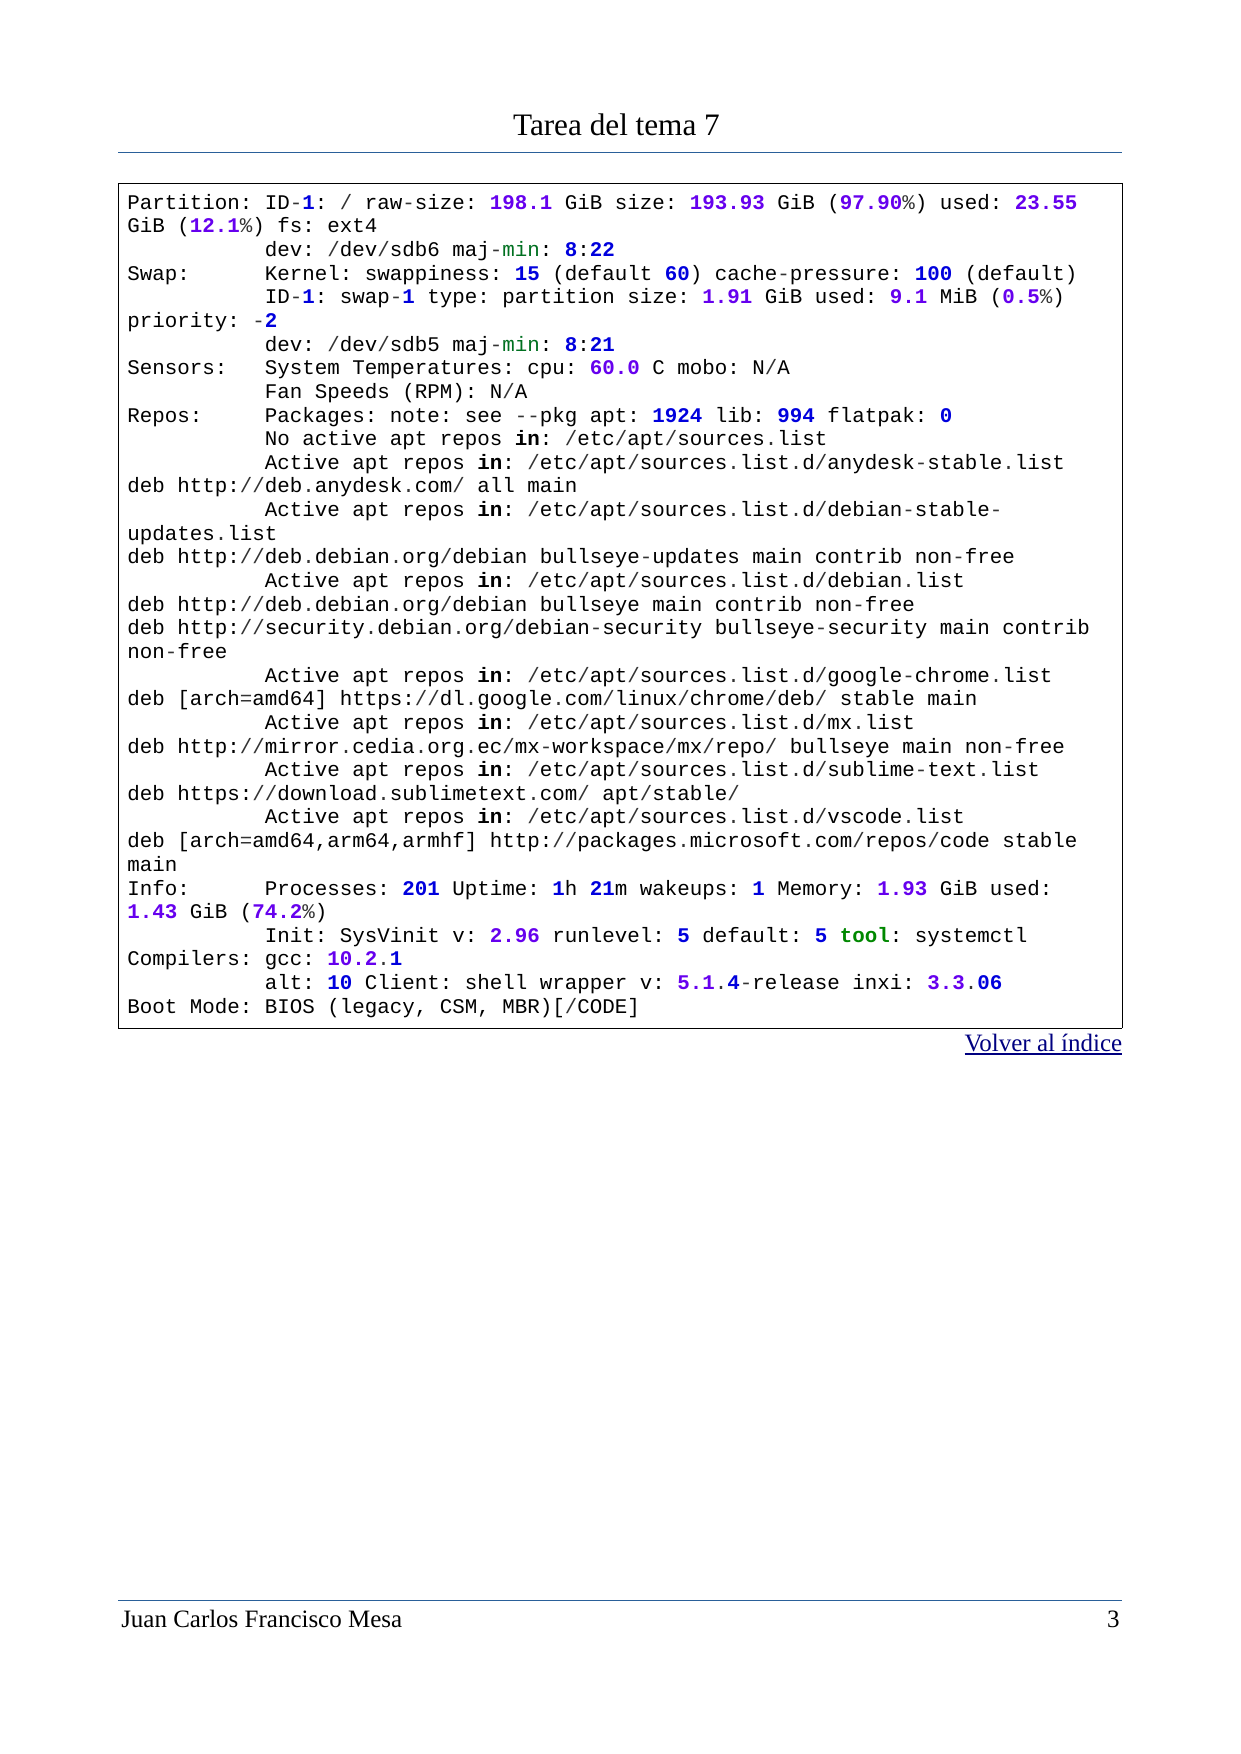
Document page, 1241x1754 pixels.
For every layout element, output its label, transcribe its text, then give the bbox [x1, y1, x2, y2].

text Swap: Kernel: swappiness: 15 (default 60) cache-pressure: 100 (default) [119, 254, 1122, 277]
text Fan Speeds (RPM): N/A [119, 372, 1122, 396]
text Info: Processes: 201 Uptime: 1h 21m wakeups: 1 Memory: 1.93 GiB used: 1.43 GiB (74.2%) [119, 868, 1122, 916]
text Active apt repos in: /etc/apt/sources.list.d/sublime-text.list [119, 750, 1122, 774]
text deb http://deb.anydesk.com/ all main [119, 467, 1122, 490]
text deb [arch=amd64,arm64,armhf] http://packages.microsoft.com/repos/code stable main [119, 821, 1122, 868]
text Init: SysVinit v: 2.96 runlevel: 5 default: 5 tool: systemctl Compilers: gcc: 10.2.1 [119, 916, 1122, 963]
text Partition: ID-1: / raw-size: 198.1 GiB size: 193.93 GiB (97.90%) used: 23.55 GiB (12.1%) fs: ext4 [119, 184, 1122, 230]
text deb http://mirror.cedia.org.ec/mx-workspace/mx/repo/ bullseye main non-free [119, 727, 1122, 750]
text Active apt repos in: /etc/apt/sources.list.d/mx.list [119, 703, 1122, 727]
text deb [arch=amd64] https://dl.google.com/linux/chrome/deb/ stable main [119, 679, 1122, 703]
text Sensors: System Temperatures: cpu: 60.0 C mobo: N/A [119, 348, 1122, 372]
text Volver al índice [118, 1029, 1122, 1057]
text No active apt repos in: /etc/apt/sources.list [119, 419, 1122, 443]
text deb http://deb.debian.org/debian bullseye main contrib non-free [119, 585, 1122, 608]
text alt: 10 Client: shell wrapper v: 5.1.4-release inxi: 3.3.06 [119, 963, 1122, 987]
text ID-1: swap-1 type: partition size: 1.91 GiB used: 9.1 MiB (0.5%) priority: -2 [119, 277, 1122, 325]
text dev: /dev/sdb5 maj-min: 8:21 [119, 325, 1122, 348]
text dev: /dev/sdb6 maj-min: 8:22 [119, 230, 1122, 254]
text Active apt repos in: /etc/apt/sources.list.d/vscode.list [119, 798, 1122, 821]
text deb http://deb.debian.org/debian bullseye-updates main contrib non-free [119, 537, 1122, 561]
text Active apt repos in: /etc/apt/sources.list.d/debian-stable-updates.list [119, 490, 1122, 537]
text Repos: Packages: note: see --pkg apt: 1924 lib: 994 flatpak: 0 [119, 396, 1122, 419]
text Boot Mode: BIOS (legacy, CSM, MBR)[/CODE] [119, 987, 1122, 1028]
text Active apt repos in: /etc/apt/sources.list.d/google-chrome.list [119, 656, 1122, 679]
text deb http://security.debian.org/debian-security bullseye-security main contrib non-free [119, 608, 1122, 656]
text Active apt repos in: /etc/apt/sources.list.d/debian.list [119, 561, 1122, 585]
text deb https://download.sublimetext.com/ apt/stable/ [119, 774, 1122, 798]
text Active apt repos in: /etc/apt/sources.list.d/anydesk-stable.list [119, 443, 1122, 467]
